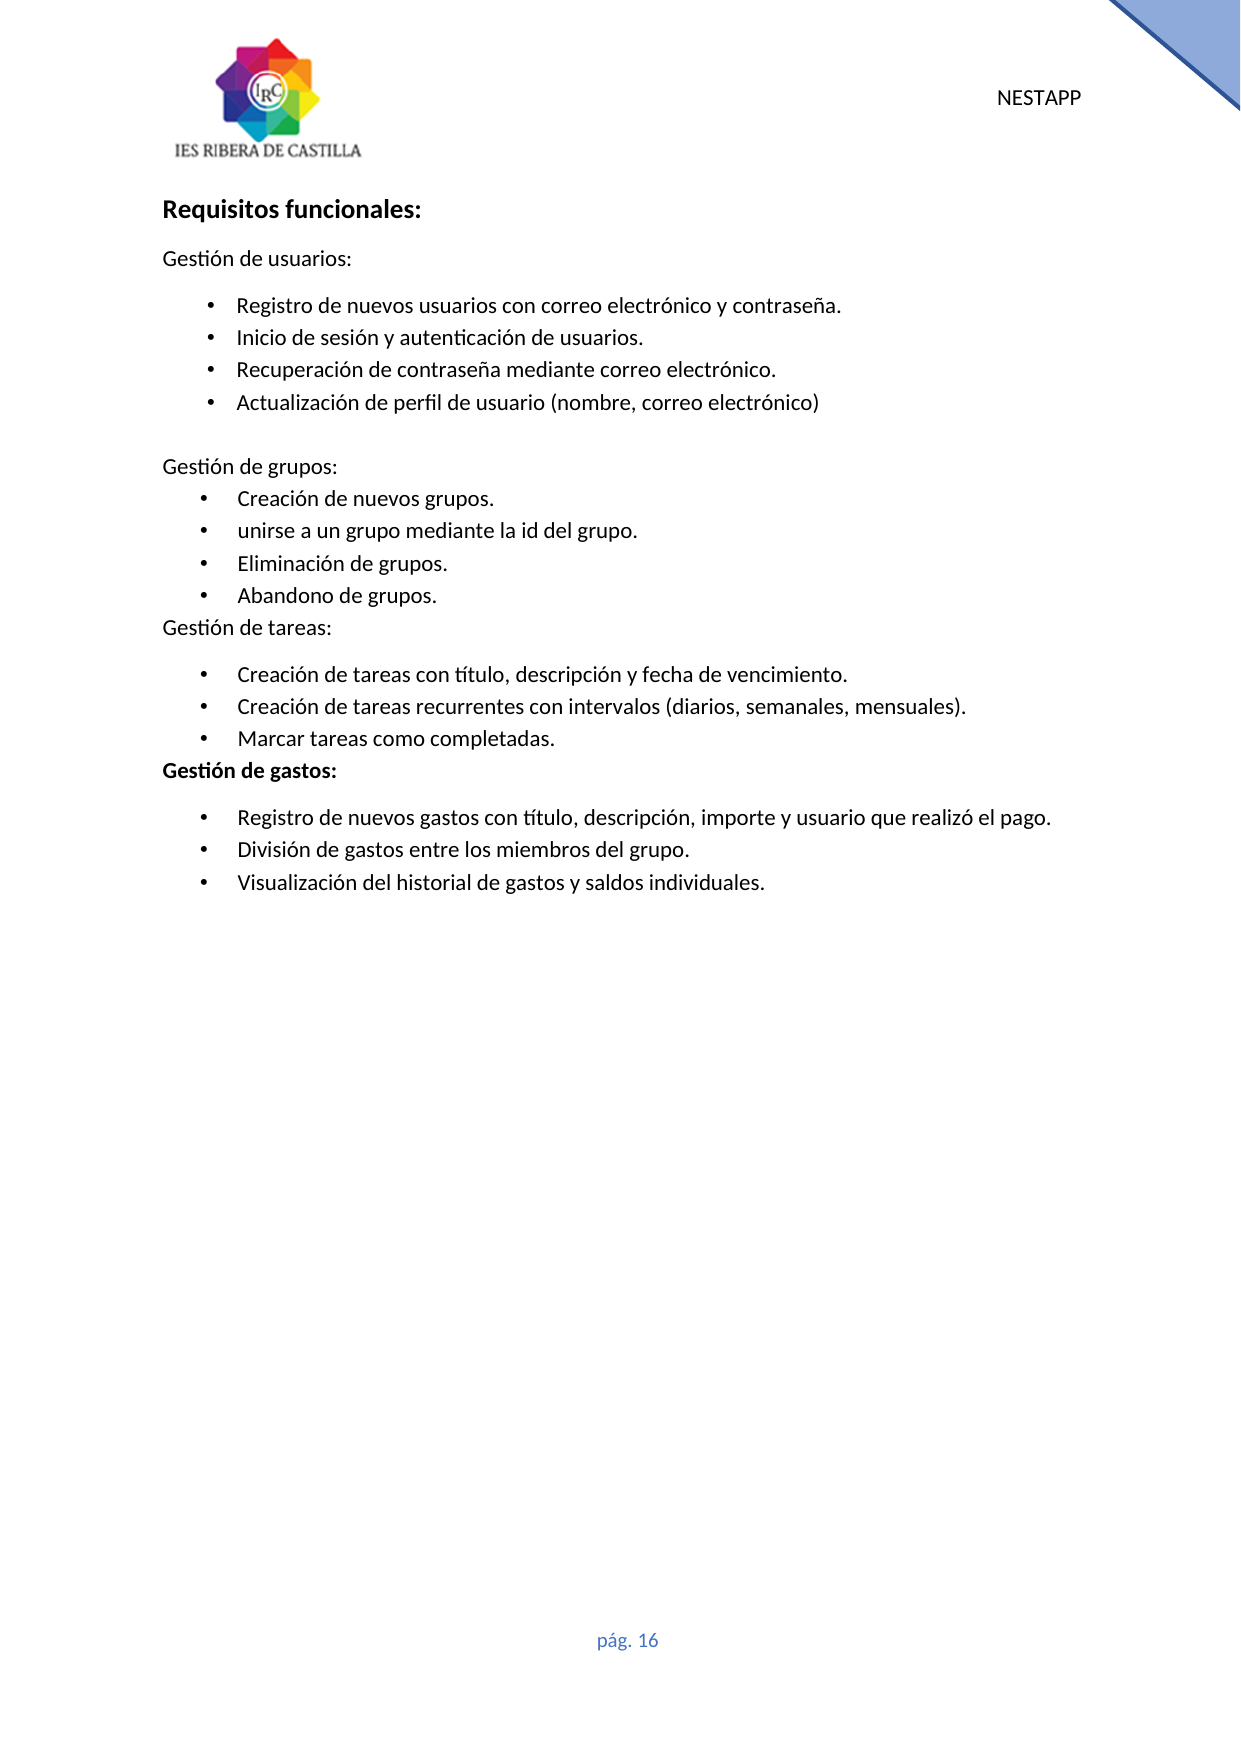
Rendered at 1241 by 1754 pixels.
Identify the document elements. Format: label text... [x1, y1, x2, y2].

list Registro de nuevos gastos con título, descripción, importe y usuario que realizó el pago. [200, 803, 1093, 831]
list Creación de nuevos grupos. [200, 484, 1093, 512]
list Visualización del historial de gastos y saldos individuales. [200, 868, 1093, 896]
list Inicio de sesión y autenticación de usuarios. [207, 323, 1093, 351]
picture [173, 29, 366, 164]
text Gestión de tareas: [162, 613, 1093, 641]
text Requisitos funcionales: [162, 192, 1093, 225]
list Creación de tareas recurrentes con intervalos (diarios, semanales, mensuales). [200, 692, 1093, 720]
text Gestión de usuarios: [162, 244, 1093, 272]
list Abandono de grupos. [200, 581, 1093, 609]
text Gestión de gastos: [162, 756, 1093, 784]
list Eliminación de grupos. [200, 549, 1093, 577]
list unirse a un grupo mediante la id del grupo. [200, 517, 1093, 544]
list Registro de nuevos usuarios con correo electrónico y contraseña. [207, 291, 1093, 319]
list Recuperación de contraseña mediante correo electrónico. [207, 356, 1093, 384]
list Actualización de perfil de usuario (nombre, correo electrónico) [207, 388, 1093, 416]
list Creación de tareas con título, descripción y fecha de vencimiento. [200, 660, 1093, 688]
text Gestión de grupos: [162, 452, 1093, 480]
list División de gastos entre los miembros del grupo. [200, 835, 1093, 863]
list Marcar tareas como completadas. [200, 724, 1093, 752]
